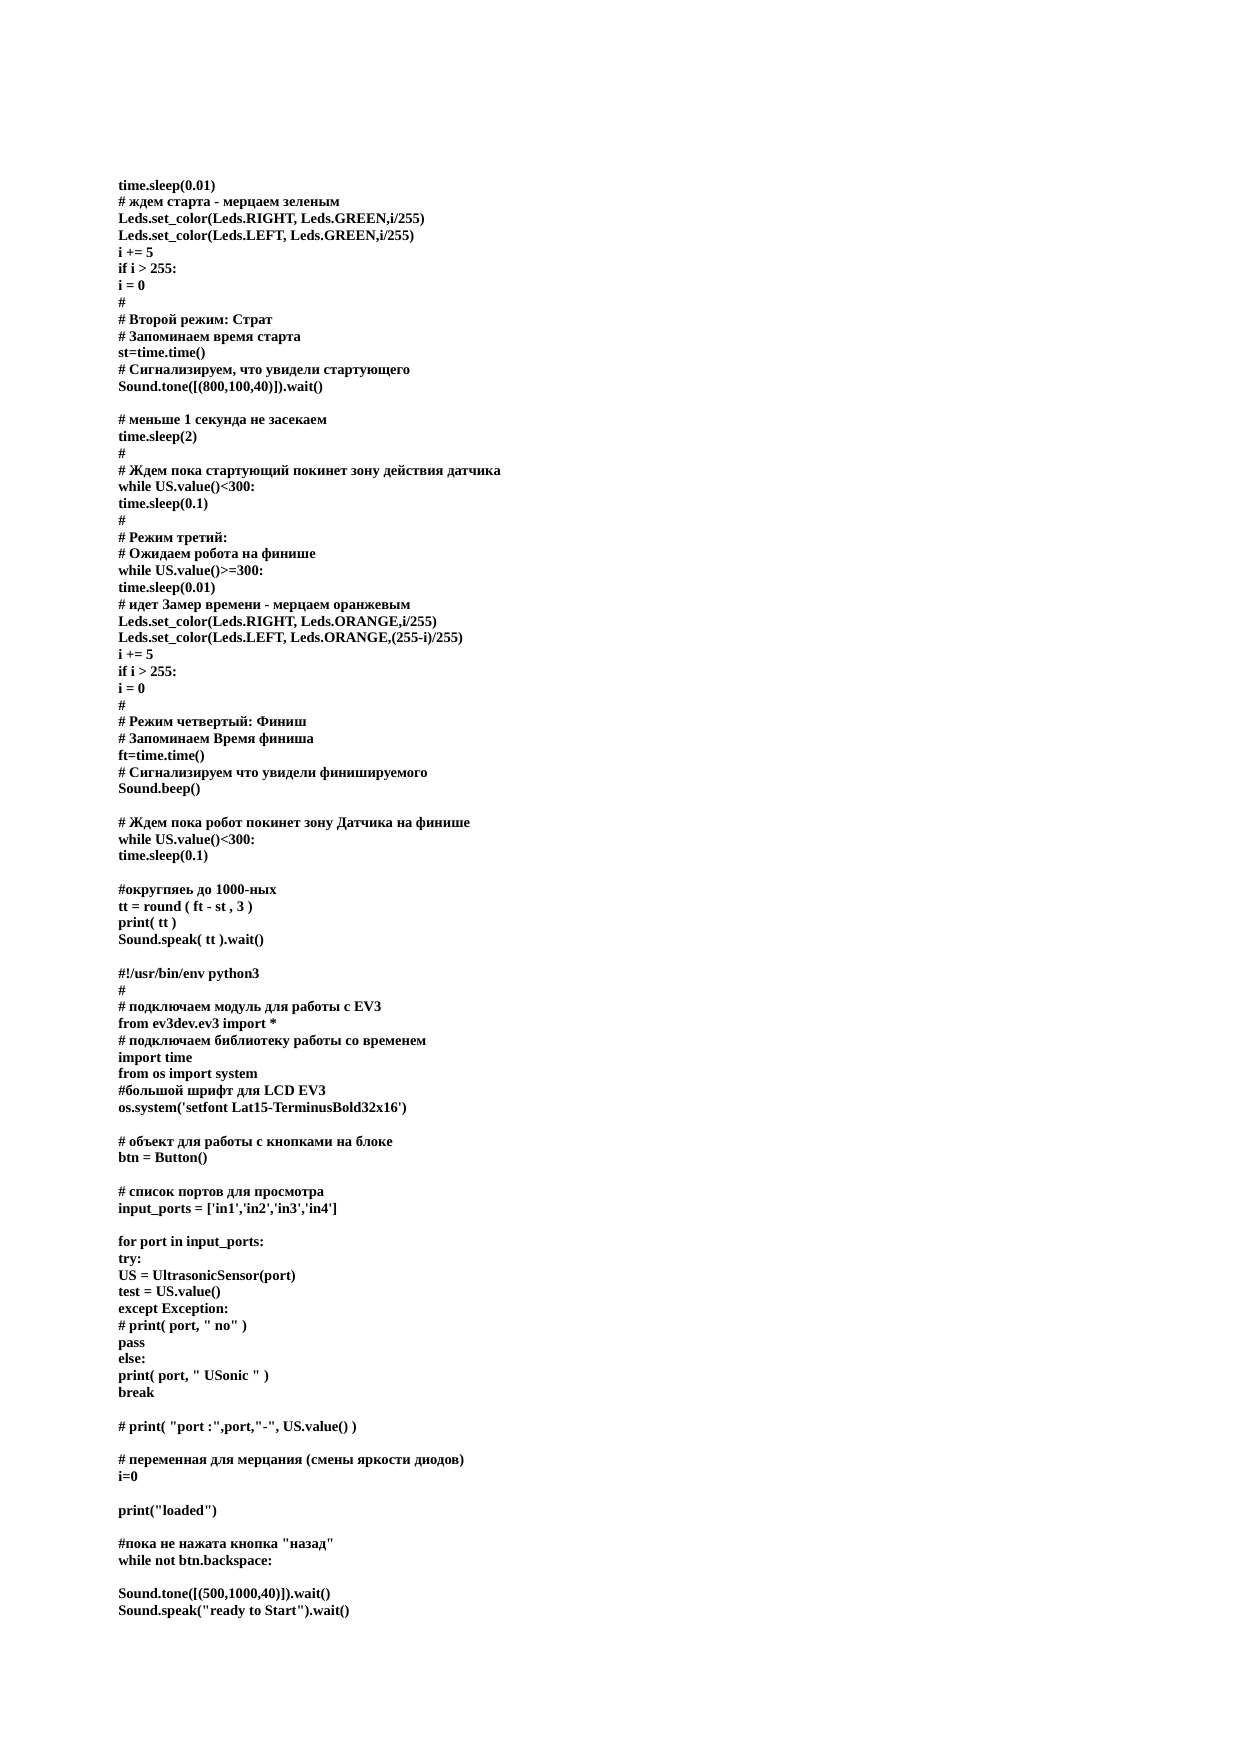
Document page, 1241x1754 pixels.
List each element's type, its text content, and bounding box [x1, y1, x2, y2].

text # print( "port :",port,"-", US.value() ) [118, 1417, 1122, 1434]
text time.sleep(0.1) [118, 847, 1122, 864]
text pass [118, 1333, 1122, 1350]
text import time [118, 1048, 1122, 1065]
text time.sleep(0.01) [118, 176, 1122, 193]
text time.sleep(2) [118, 428, 1122, 445]
text if i > 255: [118, 663, 1122, 679]
text Leds.set_color(Leds.RIGHT, Leds.ORANGE,i/255) [118, 612, 1122, 629]
text #округпяеь до 1000-ных [118, 881, 1122, 897]
text Sound.tone([(800,100,40)]).wait() [118, 378, 1122, 394]
text for port in input_ports: [118, 1233, 1122, 1250]
text #!/usr/bin/env python3 [118, 964, 1122, 981]
text # объект для работы с кнопками на блоке [118, 1132, 1122, 1149]
text # [118, 696, 1122, 713]
text # print( port, " no" ) [118, 1317, 1122, 1333]
text # подключаем библиотеку работы со временем [118, 1032, 1122, 1048]
text os.system('setfont Lat15-TerminusBold32x16') [118, 1099, 1122, 1116]
text #пока не нажата кнопка "назад" [118, 1535, 1122, 1552]
text input_ports = ['in1','in2','in3','in4'] [118, 1199, 1122, 1216]
text # подключаем модуль для работы с EV3 [118, 998, 1122, 1015]
text time.sleep(0.01) [118, 579, 1122, 596]
text Leds.set_color(Leds.LEFT, Leds.GREEN,i/255) [118, 227, 1122, 243]
text except Exception: [118, 1300, 1122, 1317]
text #большой шрифт для LCD EV3 [118, 1082, 1122, 1099]
text from os import system [118, 1065, 1122, 1082]
text try: [118, 1250, 1122, 1266]
text # Сигнализируем что увидели финишируемого [118, 763, 1122, 780]
text # Режим третий: [118, 528, 1122, 545]
text # [118, 981, 1122, 998]
text Sound.speak( tt ).wait() [118, 931, 1122, 948]
text # [118, 445, 1122, 461]
text Sound.speak("ready to Start").wait() [118, 1602, 1122, 1619]
text st=time.time() [118, 344, 1122, 361]
text print("loaded") [118, 1501, 1122, 1518]
text # Запоминаем время старта [118, 327, 1122, 344]
text test = US.value() [118, 1283, 1122, 1300]
text while US.value()<300: [118, 478, 1122, 495]
text break [118, 1384, 1122, 1401]
text print( tt ) [118, 914, 1122, 931]
text ft=time.time() [118, 747, 1122, 763]
text # список портов для просмотра [118, 1183, 1122, 1199]
text Sound.tone([(500,1000,40)]).wait() [118, 1585, 1122, 1602]
text while US.value()>=300: [118, 562, 1122, 579]
text i = 0 [118, 277, 1122, 294]
text # Ждем пока стартующий покинет зону действия датчика [118, 461, 1122, 478]
text i += 5 [118, 646, 1122, 663]
text Leds.set_color(Leds.RIGHT, Leds.GREEN,i/255) [118, 210, 1122, 227]
text # Ждем пока робот покинет зону Датчика на финише [118, 814, 1122, 830]
text while US.value()<300: [118, 830, 1122, 847]
text # Сигнализируем, что увидели стартующего [118, 361, 1122, 378]
text US = UltrasonicSensor(port) [118, 1266, 1122, 1283]
text from ev3dev.ev3 import * [118, 1015, 1122, 1032]
text # [118, 294, 1122, 311]
text if i > 255: [118, 260, 1122, 277]
text Sound.beep() [118, 780, 1122, 797]
text i=0 [118, 1468, 1122, 1484]
text # Запоминаем Время финиша [118, 730, 1122, 747]
text # меньше 1 секунда не засекаем [118, 411, 1122, 428]
text else: [118, 1350, 1122, 1367]
text # Ожидаем робота на финише [118, 545, 1122, 562]
text # идет Замер времени - мерцаем оранжевым [118, 596, 1122, 612]
text tt = round ( ft - st , 3 ) [118, 897, 1122, 914]
text # ждем старта - мерцаем зеленым [118, 193, 1122, 210]
text i += 5 [118, 243, 1122, 260]
text # [118, 512, 1122, 528]
text time.sleep(0.1) [118, 495, 1122, 512]
text while not btn.backspace: [118, 1552, 1122, 1568]
text # переменная для мерцания (смены яркости диодов) [118, 1451, 1122, 1468]
text btn = Button() [118, 1149, 1122, 1166]
text print( port, " USonic " ) [118, 1367, 1122, 1384]
text i = 0 [118, 679, 1122, 696]
text # Режим четвертый: Финиш [118, 713, 1122, 730]
text Leds.set_color(Leds.LEFT, Leds.ORANGE,(255-i)/255) [118, 629, 1122, 646]
text # Второй режим: Страт [118, 311, 1122, 327]
